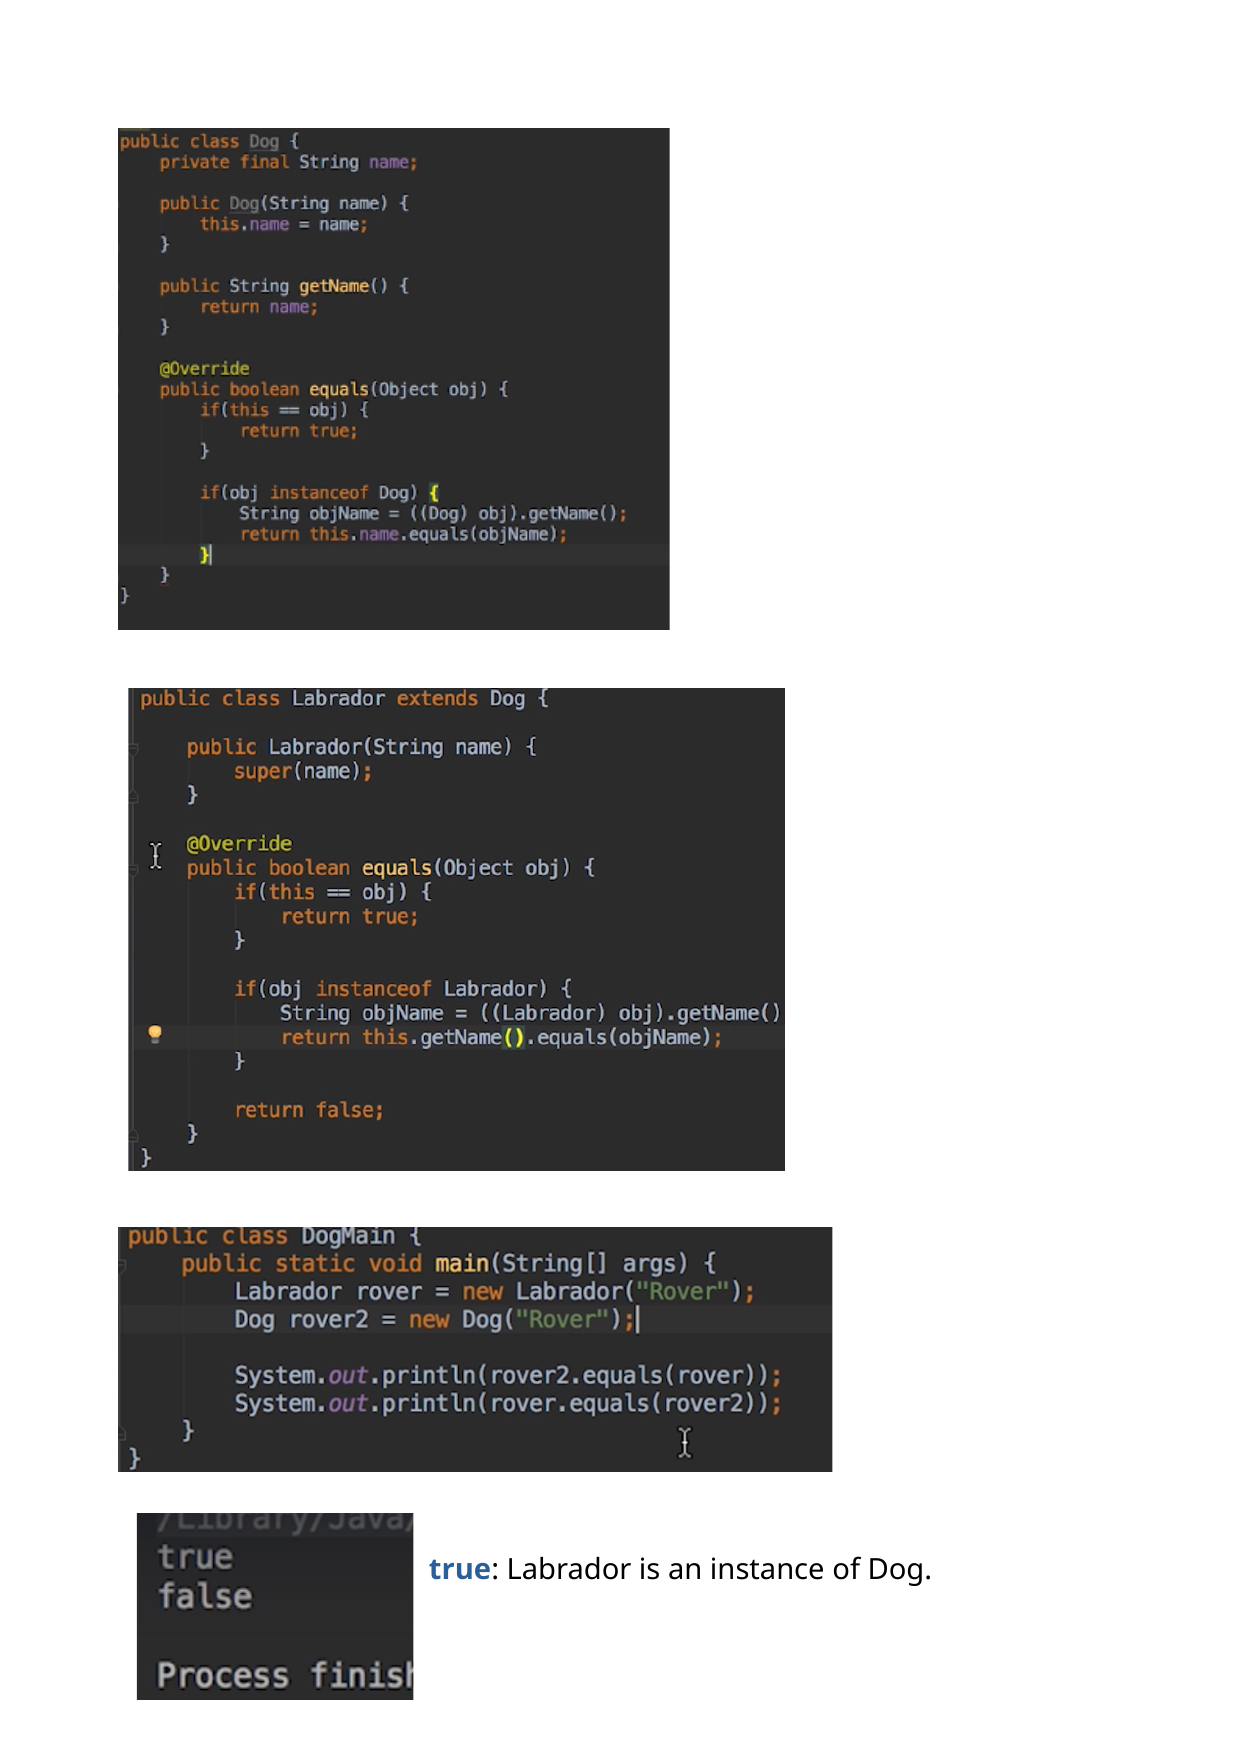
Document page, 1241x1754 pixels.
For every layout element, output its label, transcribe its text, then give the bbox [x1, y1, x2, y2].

text true: Labrador is an instance of Dog. [414, 1548, 1122, 1588]
picture [118, 128, 670, 630]
picture [136, 1513, 414, 1700]
picture [118, 1227, 833, 1472]
picture [128, 688, 785, 1171]
